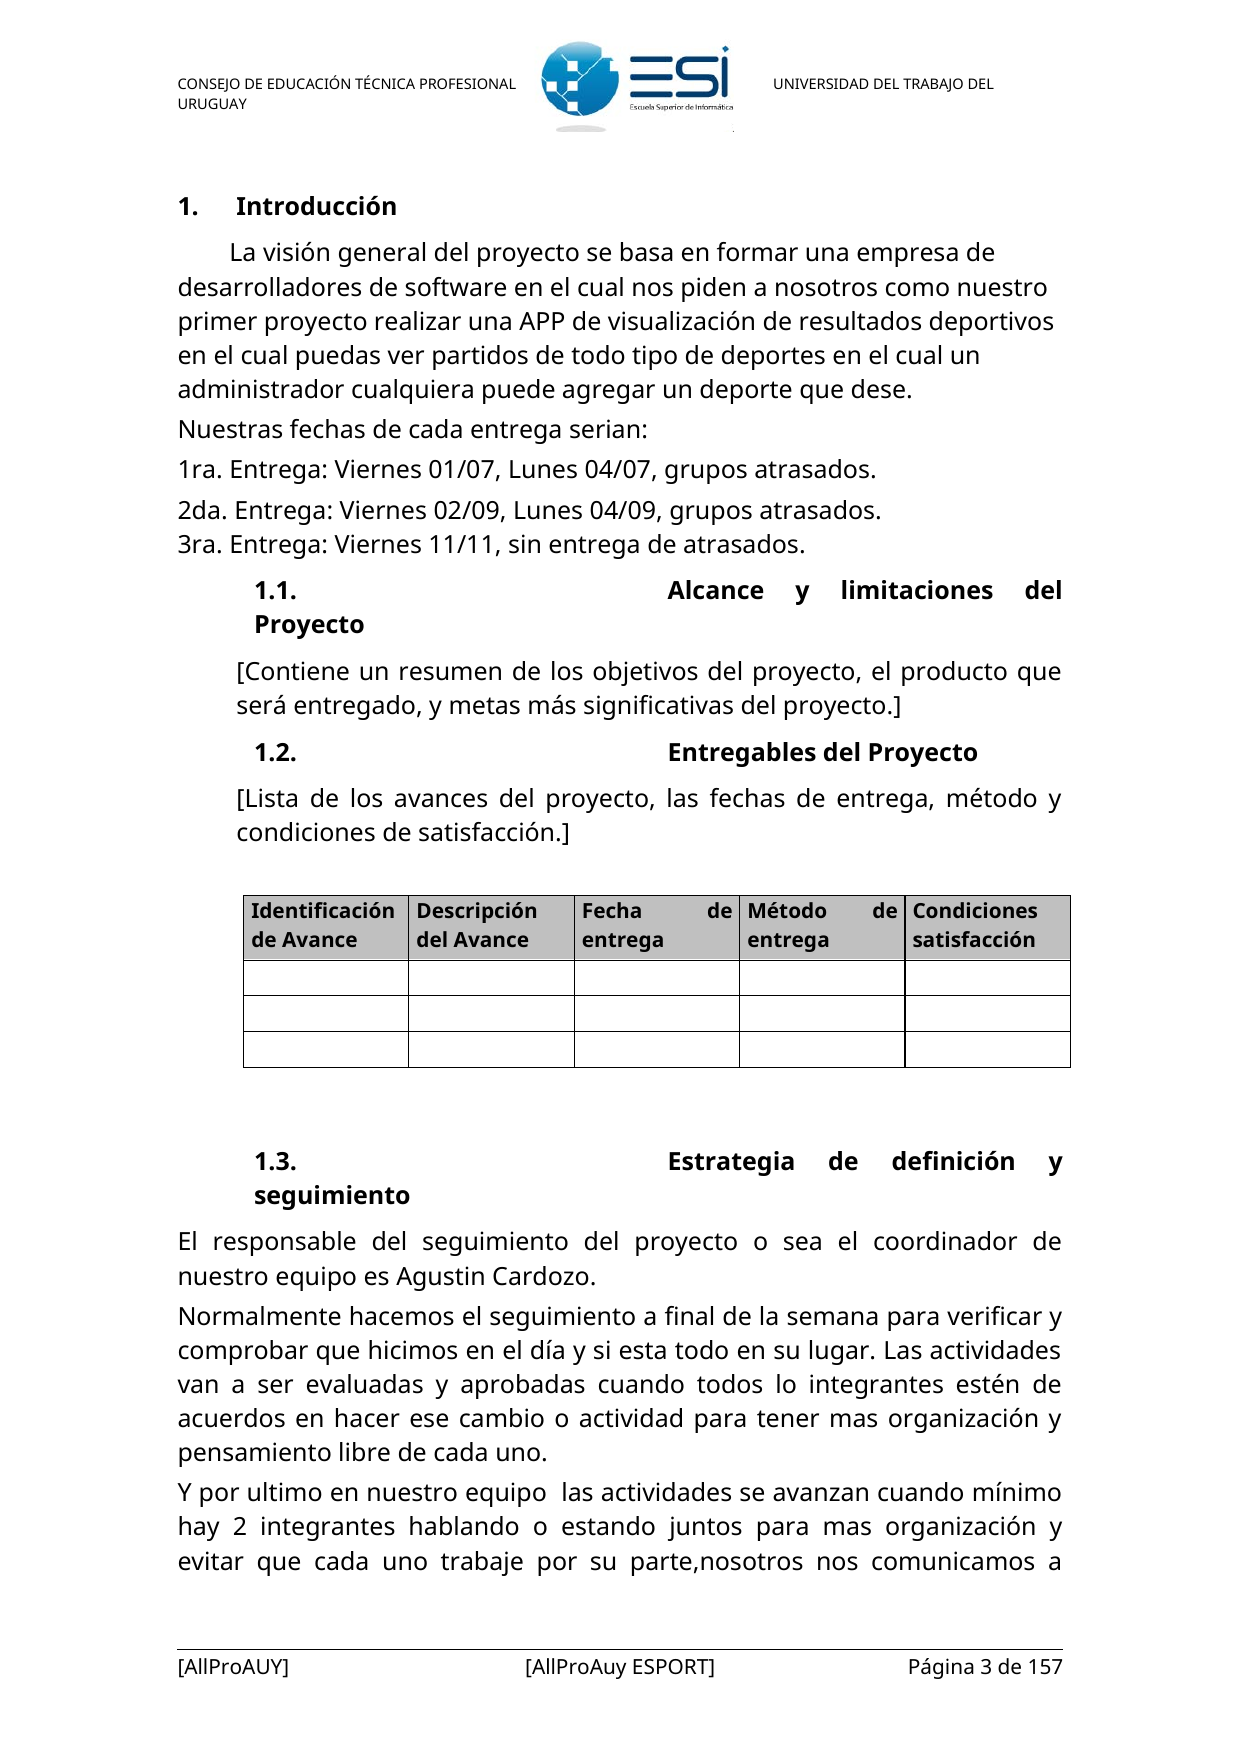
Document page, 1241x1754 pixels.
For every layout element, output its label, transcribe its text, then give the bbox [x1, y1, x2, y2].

table_cell [244, 961, 408, 995]
text 2da. Entrega: Viernes 02/09, Lunes 04/09, grupos atrasados. 3ra. Entrega: Viernes 11/11, sin entrega de atrasados. [177, 492, 1063, 560]
table_cell [244, 996, 408, 1031]
table_header Condiciones satisfacción [906, 896, 1070, 959]
table_header Descripción del Avance [409, 896, 574, 959]
table_cell [906, 1032, 1070, 1067]
table_header Método de entrega [740, 896, 904, 959]
table_cell [740, 1032, 904, 1067]
table_cell [244, 1032, 408, 1067]
table_cell [906, 961, 1070, 995]
table_cell [575, 961, 739, 995]
text [Lista de los avances del proyecto, las fechas de entrega, método y condiciones de satisfacción.] [236, 781, 1063, 849]
text Nuestras fechas de cada entrega serian: [177, 412, 1063, 446]
table_header Identificación de Avance [244, 896, 408, 959]
table_cell [575, 996, 739, 1031]
subtitle Estrategia de definición y seguimiento [254, 1143, 1063, 1212]
subtitle Introducción [177, 188, 1063, 223]
table_cell [409, 996, 574, 1031]
picture [534, 39, 734, 132]
table_cell [409, 1032, 574, 1067]
subtitle Entregables del Proyecto [254, 734, 1063, 768]
table_cell [906, 996, 1070, 1031]
text Normalmente hacemos el seguimiento a final de la semana para verificar y comprobar que hicimos en el día y si esta todo en su lugar. Las actividades van a ser evaluadas y aprobadas cuando todos lo integrantes estén de acuerdos en hacer ese cambio o actividad para tener mas organización y pensamiento libre de cada uno. [177, 1298, 1063, 1469]
text 1ra. Entrega: Viernes 01/07, Lunes 04/07, grupos atrasados. [177, 452, 1063, 486]
table_cell [575, 1032, 739, 1067]
table_cell [740, 961, 904, 995]
text [Contiene un resumen de los objetivos del proyecto, el producto que será entregado, y metas más significativas del proyecto.] [236, 653, 1063, 722]
text El responsable del seguimiento del proyecto o sea el coordinador de nuestro equipo es Agustin Cardozo. [177, 1224, 1063, 1292]
table_header Fecha de entrega [575, 896, 739, 959]
text La visión general del proyecto se basa en formar una empresa de desarrolladores de software en el cual nos piden a nosotros como nuestro primer proyecto realizar una APP de visualización de resultados deportivos en el cual puedas ver partidos de todo tipo de deportes en el cual un administrador cualquiera puede agregar un deporte que dese. [177, 235, 1063, 405]
table_cell [409, 961, 574, 995]
subtitle Alcance y limitaciones del Proyecto [254, 573, 1063, 641]
table_cell [740, 996, 904, 1031]
text Y por ultimo en nuestro equipo las actividades se avanzan cuando mínimo hay 2 integrantes hablando o estando juntos para mas organización y evitar que cada uno trabaje por su parte,nosotros nos comunicamos a [177, 1475, 1063, 1577]
